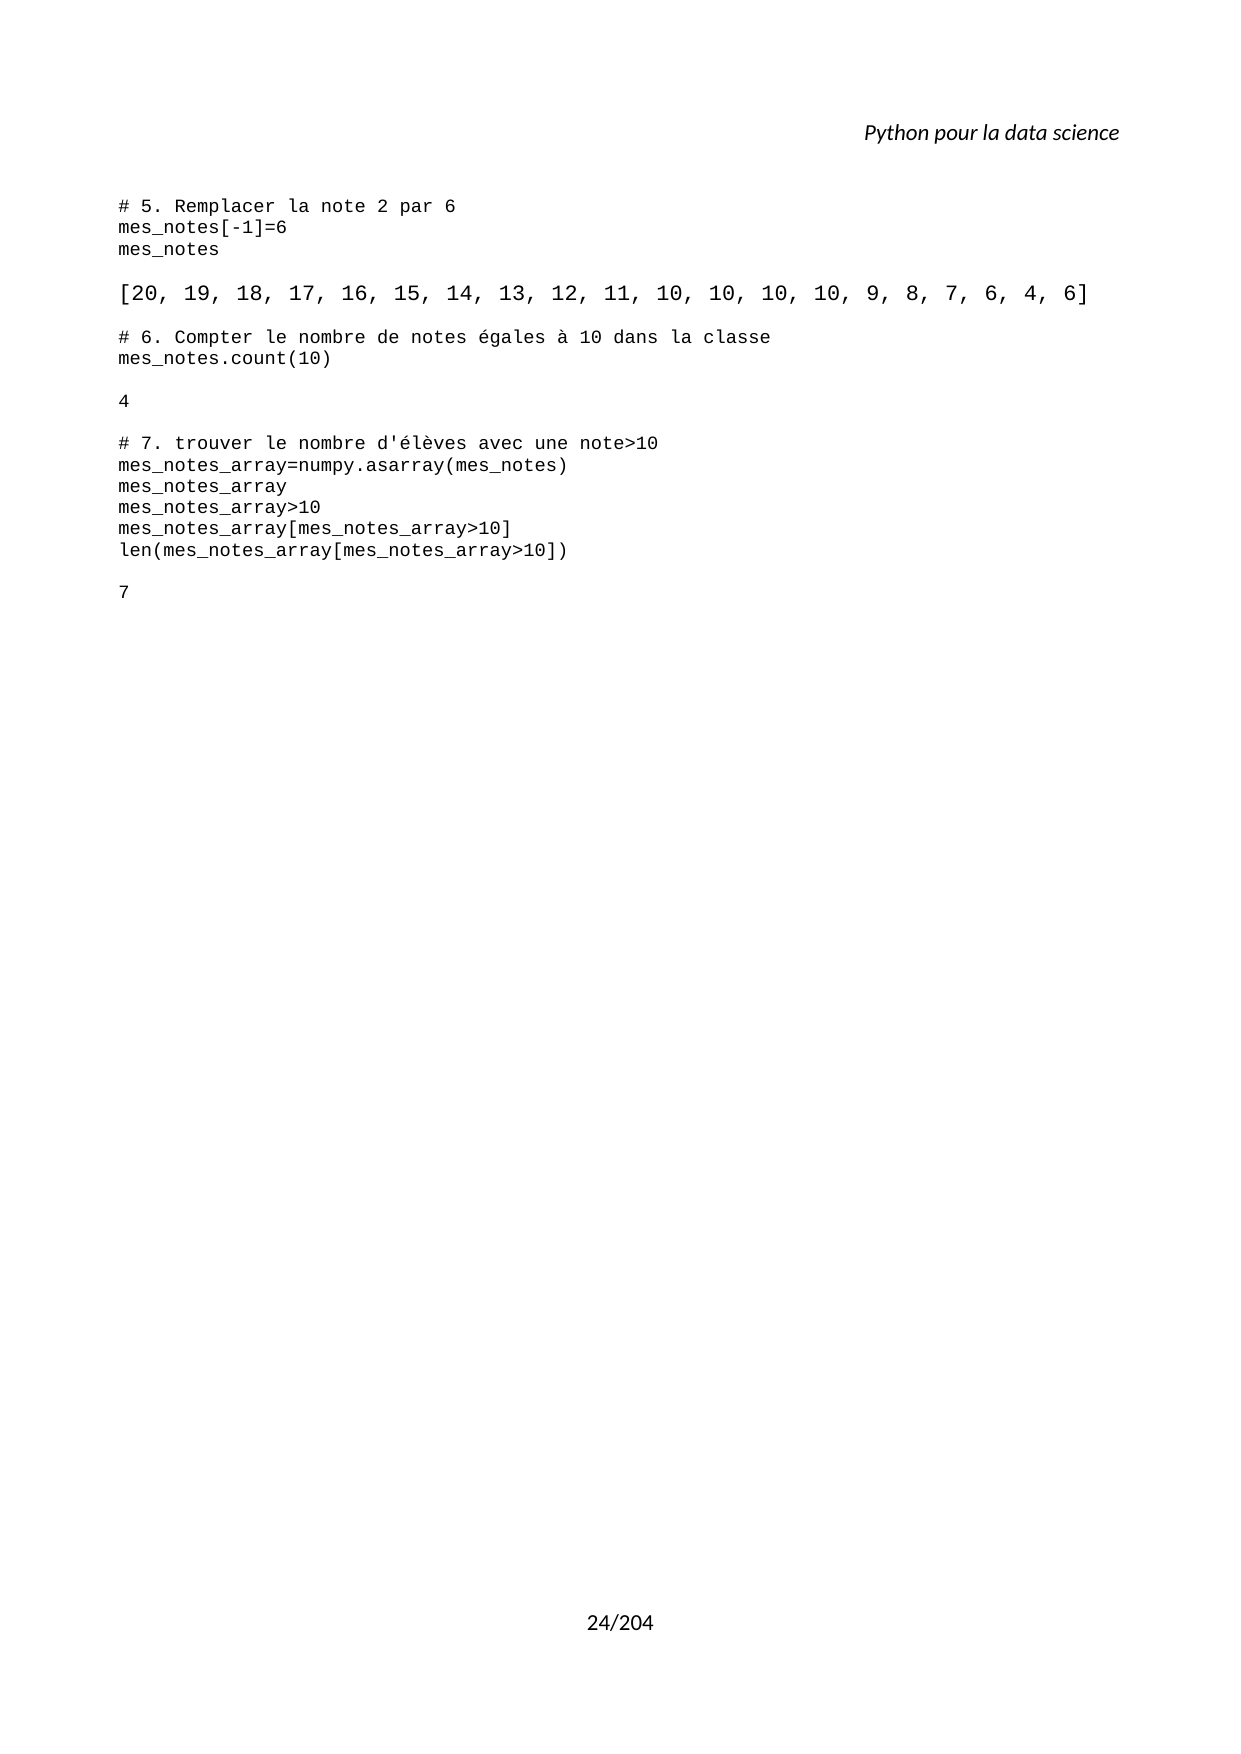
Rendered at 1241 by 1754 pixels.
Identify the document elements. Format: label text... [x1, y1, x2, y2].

text mes_notes_array>10 [118, 498, 1122, 519]
text 7 [118, 583, 1122, 604]
text # 7. trouver le nombre d'élèves avec une note>10 [118, 434, 1122, 455]
text mes_notes [118, 239, 1122, 261]
text # 6. Compter le nombre de notes égales à 10 dans la classe [118, 328, 1122, 349]
text mes_notes_array [118, 477, 1122, 498]
text len(mes_notes_array[mes_notes_array>10]) [118, 540, 1122, 562]
text mes_notes.count(10) [118, 349, 1122, 370]
text mes_notes_array=numpy.asarray(mes_notes) [118, 455, 1122, 477]
text [20, 19, 18, 17, 16, 15, 14, 13, 12, 11, 10, 10, 10, 10, 9, 8, 7, 6, 4, 6] [118, 282, 1122, 307]
text 4 [118, 392, 1122, 413]
text mes_notes[-1]=6 [118, 218, 1122, 239]
text mes_notes_array[mes_notes_array>10] [118, 519, 1122, 540]
text # 5. Remplacer la note 2 par 6 [118, 197, 1122, 218]
